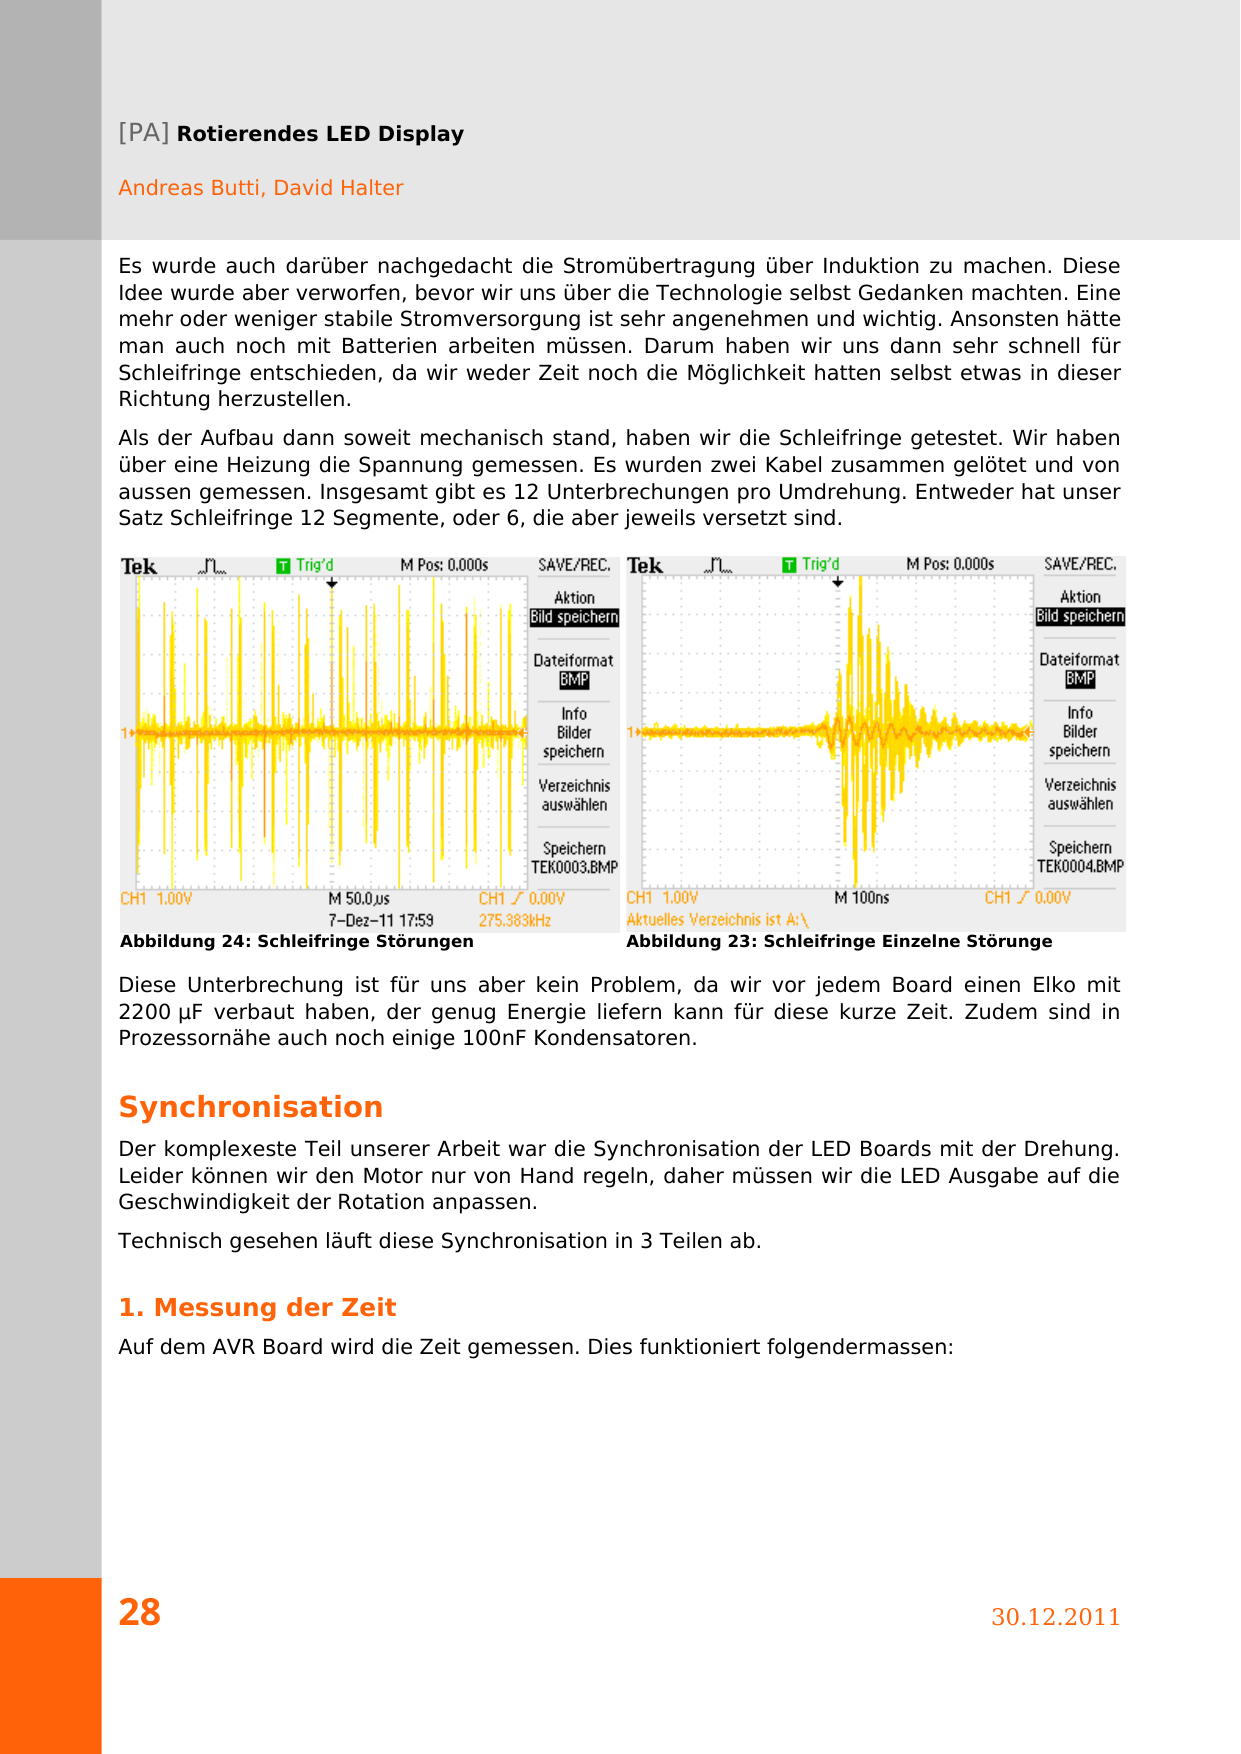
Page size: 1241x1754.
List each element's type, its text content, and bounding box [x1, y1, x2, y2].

picture [626, 556, 1127, 932]
text Als der Aufbau dann soweit mechanisch stand, haben wir die Schleifringe getestet. Wir haben über eine Heizung die Spannung gemessen. Es wurden zwei Kabel zusammen gelötet und von aussen gemessen. Insgesamt gibt es 12 Unterbrechungen pro Umdrehung. Entweder hat unser Satz Schleifringe 12 Segmente, oder 6, die aber jeweils versetzt sind. [118, 426, 1122, 531]
text Auf dem AVR Board wird die Zeit gemessen. Dies funktioniert folgendermassen: [118, 1335, 1122, 1359]
text Diese Unterbrechung ist für uns aber kein Problem, da wir vor jedem Board einen Elko mit 2200 µF verbaut haben, der genug Energie liefern kann für diese kurze Zeit. Zudem sind in Prozessornähe auch noch einige 100nF Kondensatoren. [118, 973, 1122, 1051]
text Technisch gesehen läuft diese Synchronisation in 3 Teilen ab. [118, 1229, 1122, 1254]
text Abbildung 24: Schleifringe Störungen [120, 933, 620, 952]
subtitle 1. Messung der Zeit [118, 1294, 1122, 1322]
picture [120, 557, 621, 933]
subtitle Synchronisation [118, 1091, 1122, 1124]
text Abbildung 23: Schleifringe Einzelne Störunge [626, 932, 1126, 951]
text Der komplexeste Teil unserer Arbeit war die Synchronisation der LED Boards mit der Drehung. Leider können wir den Motor nur von Hand regeln, daher müssen wir die LED Ausgabe auf die Geschwindigkeit der Rotation anpassen. [118, 1137, 1122, 1214]
text Es wurde auch darüber nachgedacht die Stromübertragung über Induktion zu machen. Diese Idee wurde aber verworfen, bevor wir uns über die Technologie selbst Gedanken machten. Eine mehr oder weniger stabile Stromversorgung ist sehr angenehmen und wichtig. Ansonsten hätte man auch noch mit Batterien arbeiten müssen. Darum haben wir uns dann sehr schnell für Schleifringe entschieden, da wir weder Zeit noch die Möglichkeit hatten selbst etwas in dieser Richtung herzustellen. [118, 254, 1122, 412]
